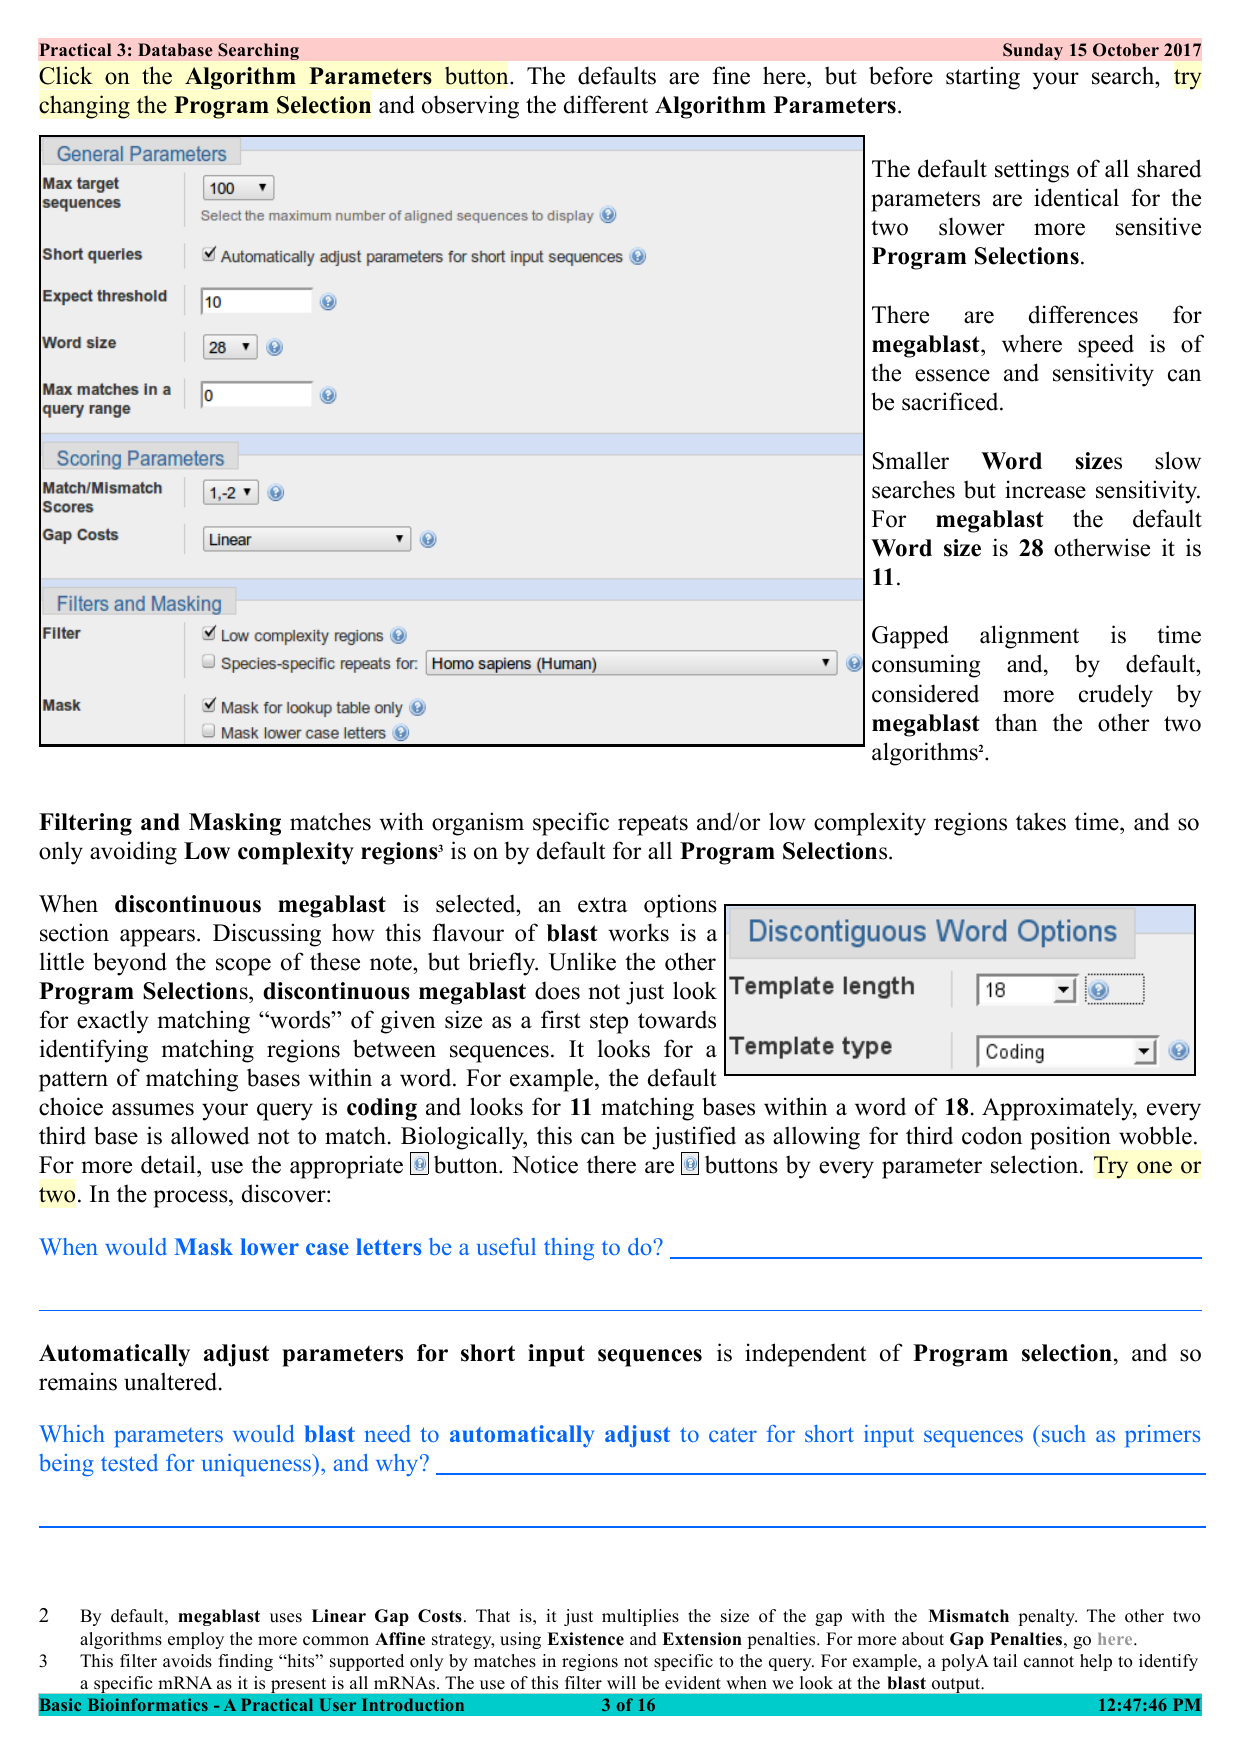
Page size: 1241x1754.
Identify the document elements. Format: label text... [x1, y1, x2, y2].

picture [411, 1153, 428, 1174]
text By default, megablast uses Linear Gap Costs. That is, it just multiplies the size of the gap with the Mismatch penalty. The other two algorithms employ the more common Affine strategy, using Existence and Extension penalties. For more about Gap Penalties, go here. [38, 1603, 1202, 1649]
text The default settings of all shared parameters are identical for the two slower more sensitive Program Selections. [865, 154, 1202, 270]
text Smaller Word sizes slow searches but increase sensitivity. For megablast the default Word size is 28 otherwise it is 11. [865, 446, 1202, 591]
text Filtering and Masking matches with organism specific repeats and/or low complexity regions takes time, and so only avoiding Low complexity regions is on by default for all Program Selections. [38, 807, 1202, 865]
text This filter avoids finding “hits” supported only by matches in regions not specific to the query. For example, a polyA tail cannot help to identify a specific mRNA as it is present is all mRNAs. The use of this filter will be evident when we look at the blast output. [38, 1649, 1202, 1693]
picture [41, 137, 863, 744]
picture [682, 1153, 699, 1174]
text Gapped alignment is time consuming and, by default, considered more crudely by megablast than the other two algorithms. [38, 620, 1202, 766]
text There are differences for megablast, where speed is of the essence and sensitivity can be sacrificed. [865, 300, 1202, 416]
picture [726, 906, 1194, 1074]
text Which parameters would blast need to automatically adjust to cater for short input sequences (such as primers being tested for uniqueness), and why? [38, 1419, 1202, 1477]
text When discontinuous megablast is selected, an extra options section appears. Discussing how this flavour of blast works is a little beyond the scope of these note, but briefly. Unlike the other Program Selections, discontinuous megablast does not just look for exactly matching “words” of given size as a first step towards identifying matching regions between sequences. It looks for a pattern of matching bases within a word. For example, the default choice assumes your query is coding and looks for 11 matching bases within a word of 18. Approximately, every third base is allowed not to match. Biologically, this can be justified as allowing for third codon position wobble. For more detail, use the appropriatebutton. Notice there arebuttons by every parameter selection. Try one or two. In the process, discover: [38, 889, 1202, 1208]
text Click on the Algorithm Parameters button. The defaults are fine here, but before starting your search, try changing the Program Selection and observing the different Algorithm Parameters. [38, 61, 1202, 119]
text When would Mask lower case letters be a useful thing to do? [38, 1232, 1202, 1261]
text Automatically adjust parameters for short input sequences is independent of Program selection, and so remains unaltered. [38, 1337, 1202, 1396]
